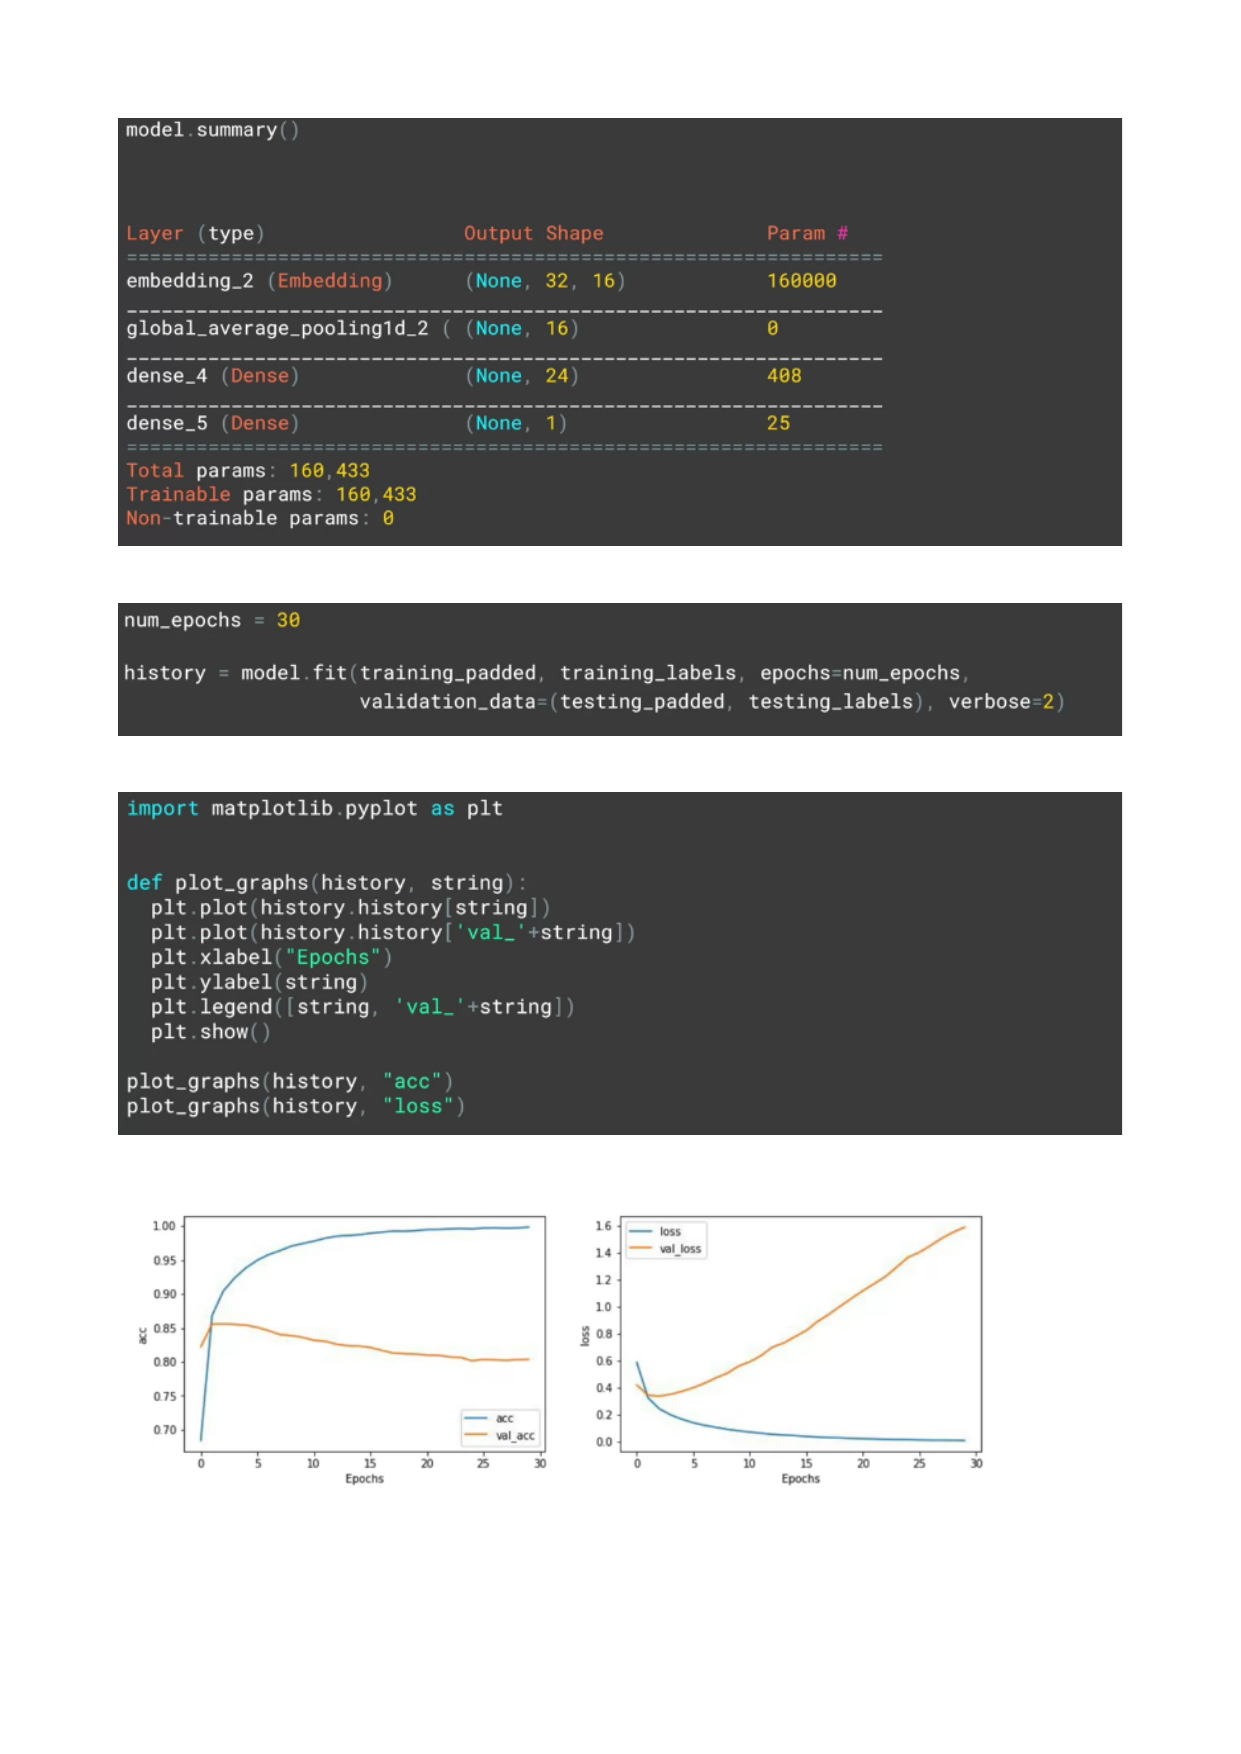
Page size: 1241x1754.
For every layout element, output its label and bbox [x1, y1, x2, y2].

picture [118, 118, 1123, 546]
picture [118, 792, 1123, 1135]
picture [118, 603, 1123, 736]
picture [118, 1192, 1123, 1510]
